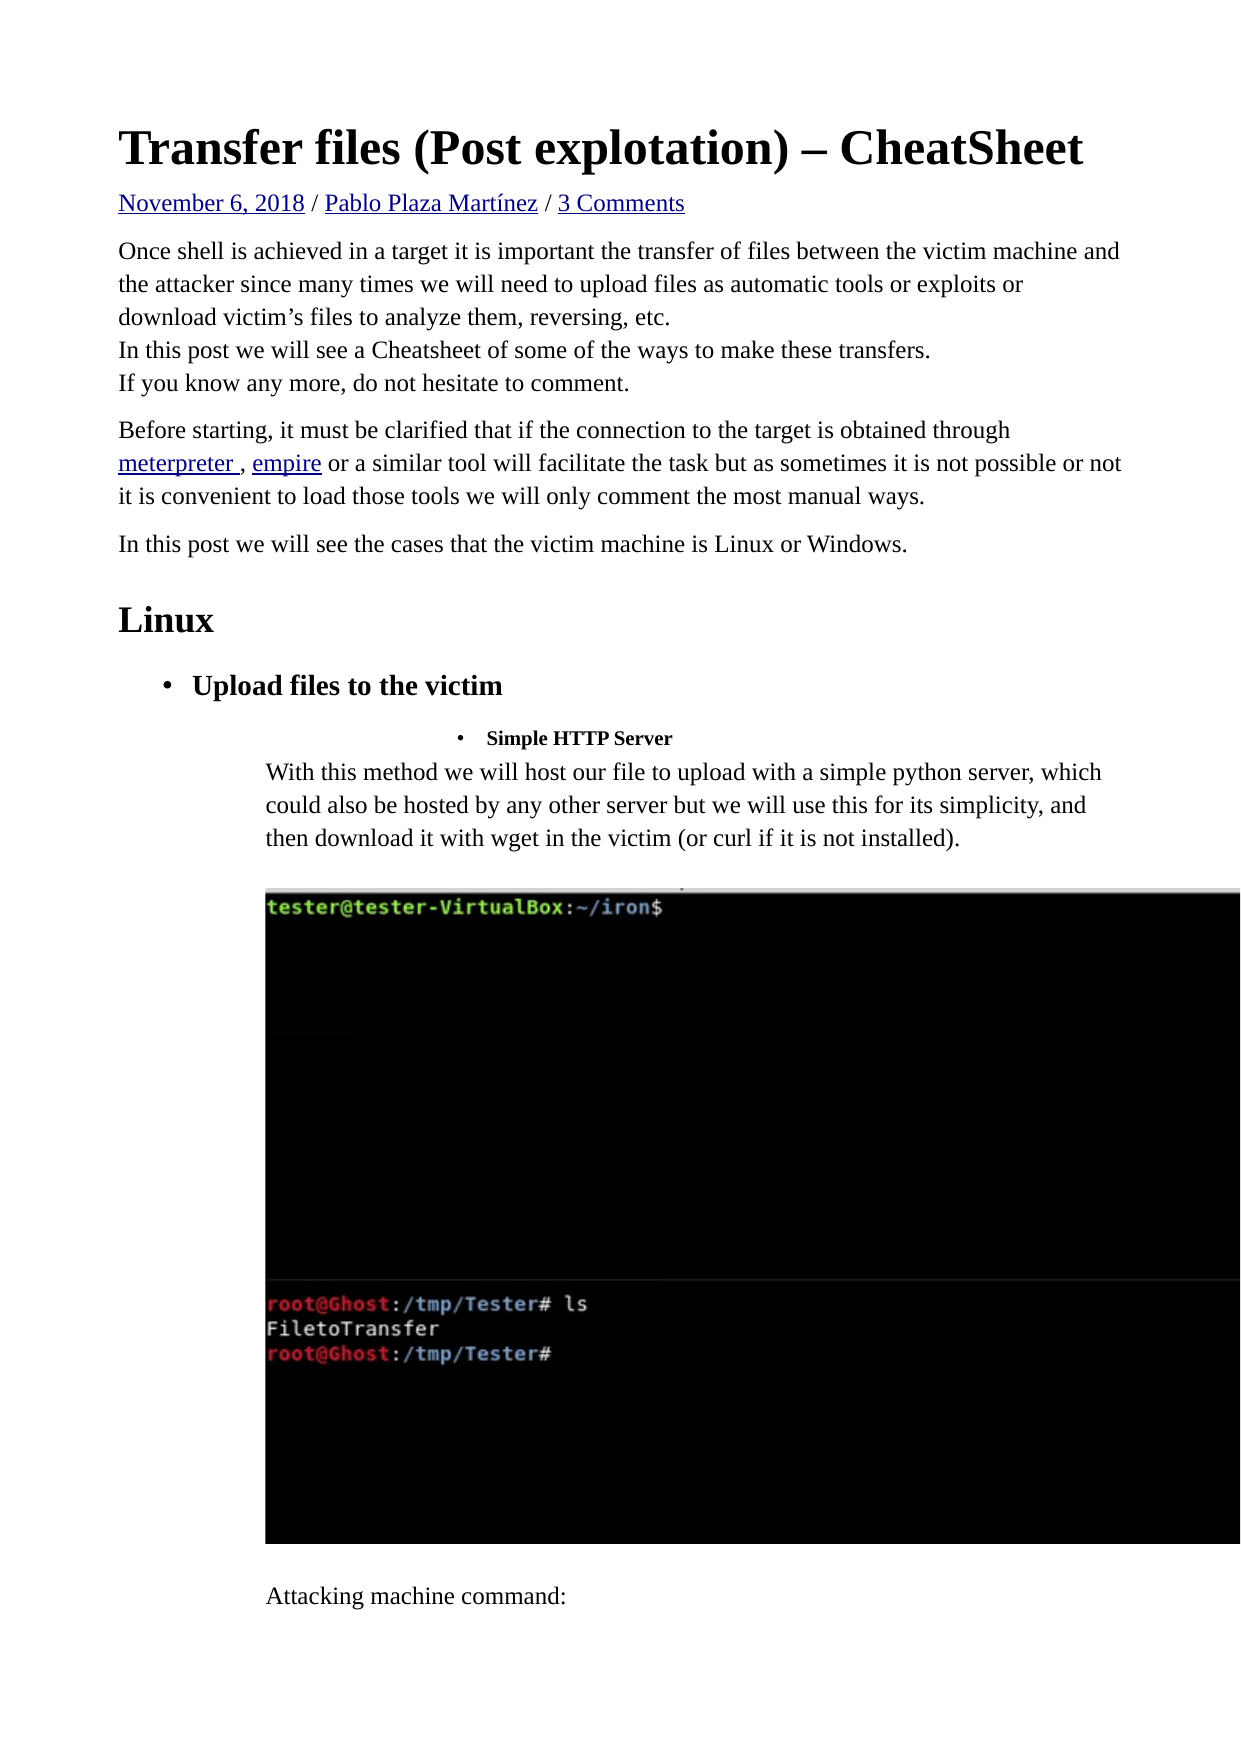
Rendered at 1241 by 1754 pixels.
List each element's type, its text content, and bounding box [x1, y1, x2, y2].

subtitle Upload files to the victim [162, 668, 1122, 701]
subtitle Linux [118, 597, 1122, 641]
subtitle Simple HTTP Server [457, 726, 1122, 750]
list With this method we will host our file to upload with a simple python server, which could also be hosted by any other server but we will use this for its simplicity, and then download it with wget in the victim (or curl if it is not installed). Attacking machine command: [236, 757, 1122, 1609]
text Before starting, it must be clarified that if the connection to the target is obtained through meterpreter , empire or a similar tool will facilitate the task but as sometimes it is not possible or not it is convenient to load those tools we will only comment the most manual ways. [118, 415, 1122, 510]
text In this post we will see the cases that the victim machine is Linux or Windows. [118, 529, 1122, 558]
text Once shell is achieved in a target it is important the transfer of files between the victim machine and the attacker since many times we will need to upload files as automatic tools or exploits or download victim’s files to analyze them, reversing, etc. In this post we will see a Cheatsheet of some of the ways to make these transfers. If you know any more, do not hesitate to comment. [118, 236, 1122, 397]
subtitle Transfer files (Post explotation) – CheatSheet [118, 118, 1122, 176]
picture [265, 888, 1241, 1544]
text November 6, 2018 / Pablo Plaza Martínez / 3 Comments [118, 188, 1122, 217]
